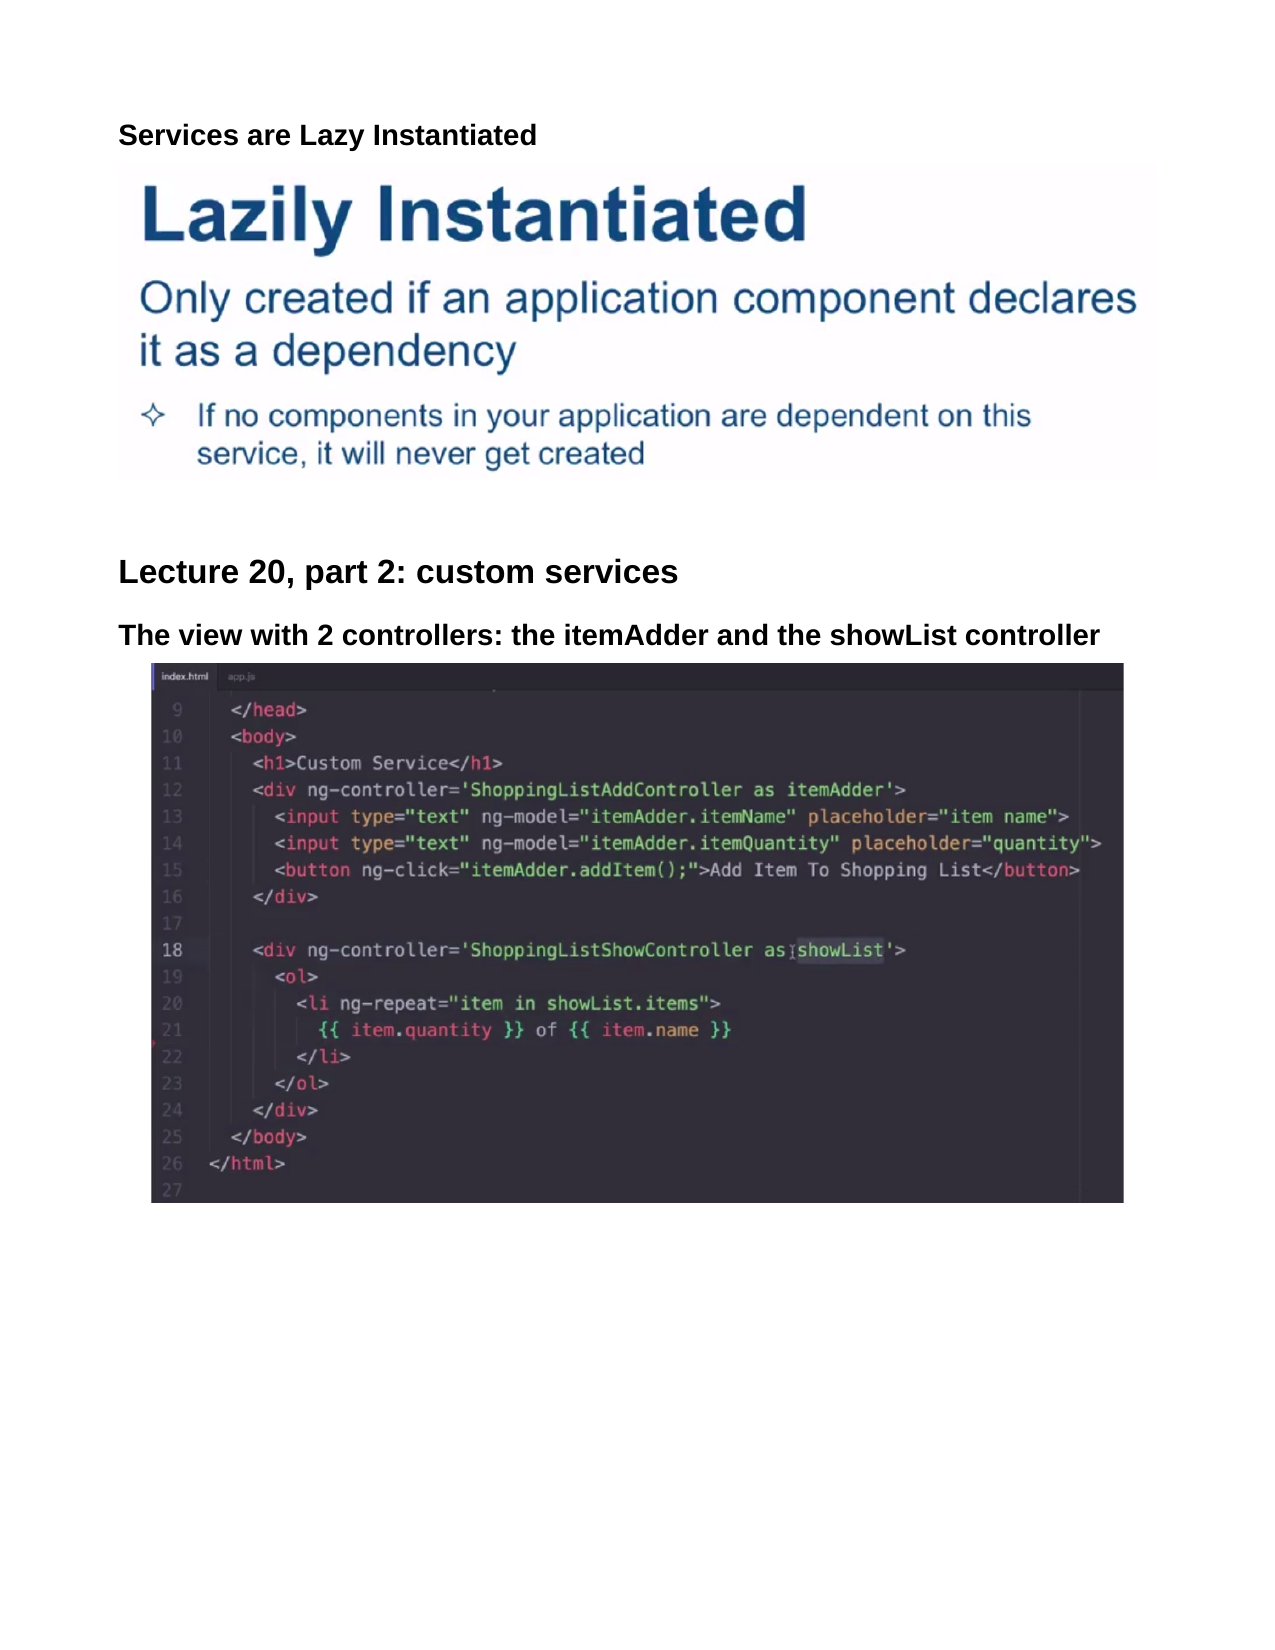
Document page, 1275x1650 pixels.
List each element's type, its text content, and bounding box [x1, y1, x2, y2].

picture [151, 663, 1124, 1203]
picture [118, 164, 1157, 479]
subtitle Services are Lazy Instantiated [118, 118, 1157, 152]
subtitle The view with 2 controllers: the itemAdder and the showList controller [118, 617, 1157, 651]
subtitle Lecture 20, part 2: custom services [118, 552, 1157, 590]
